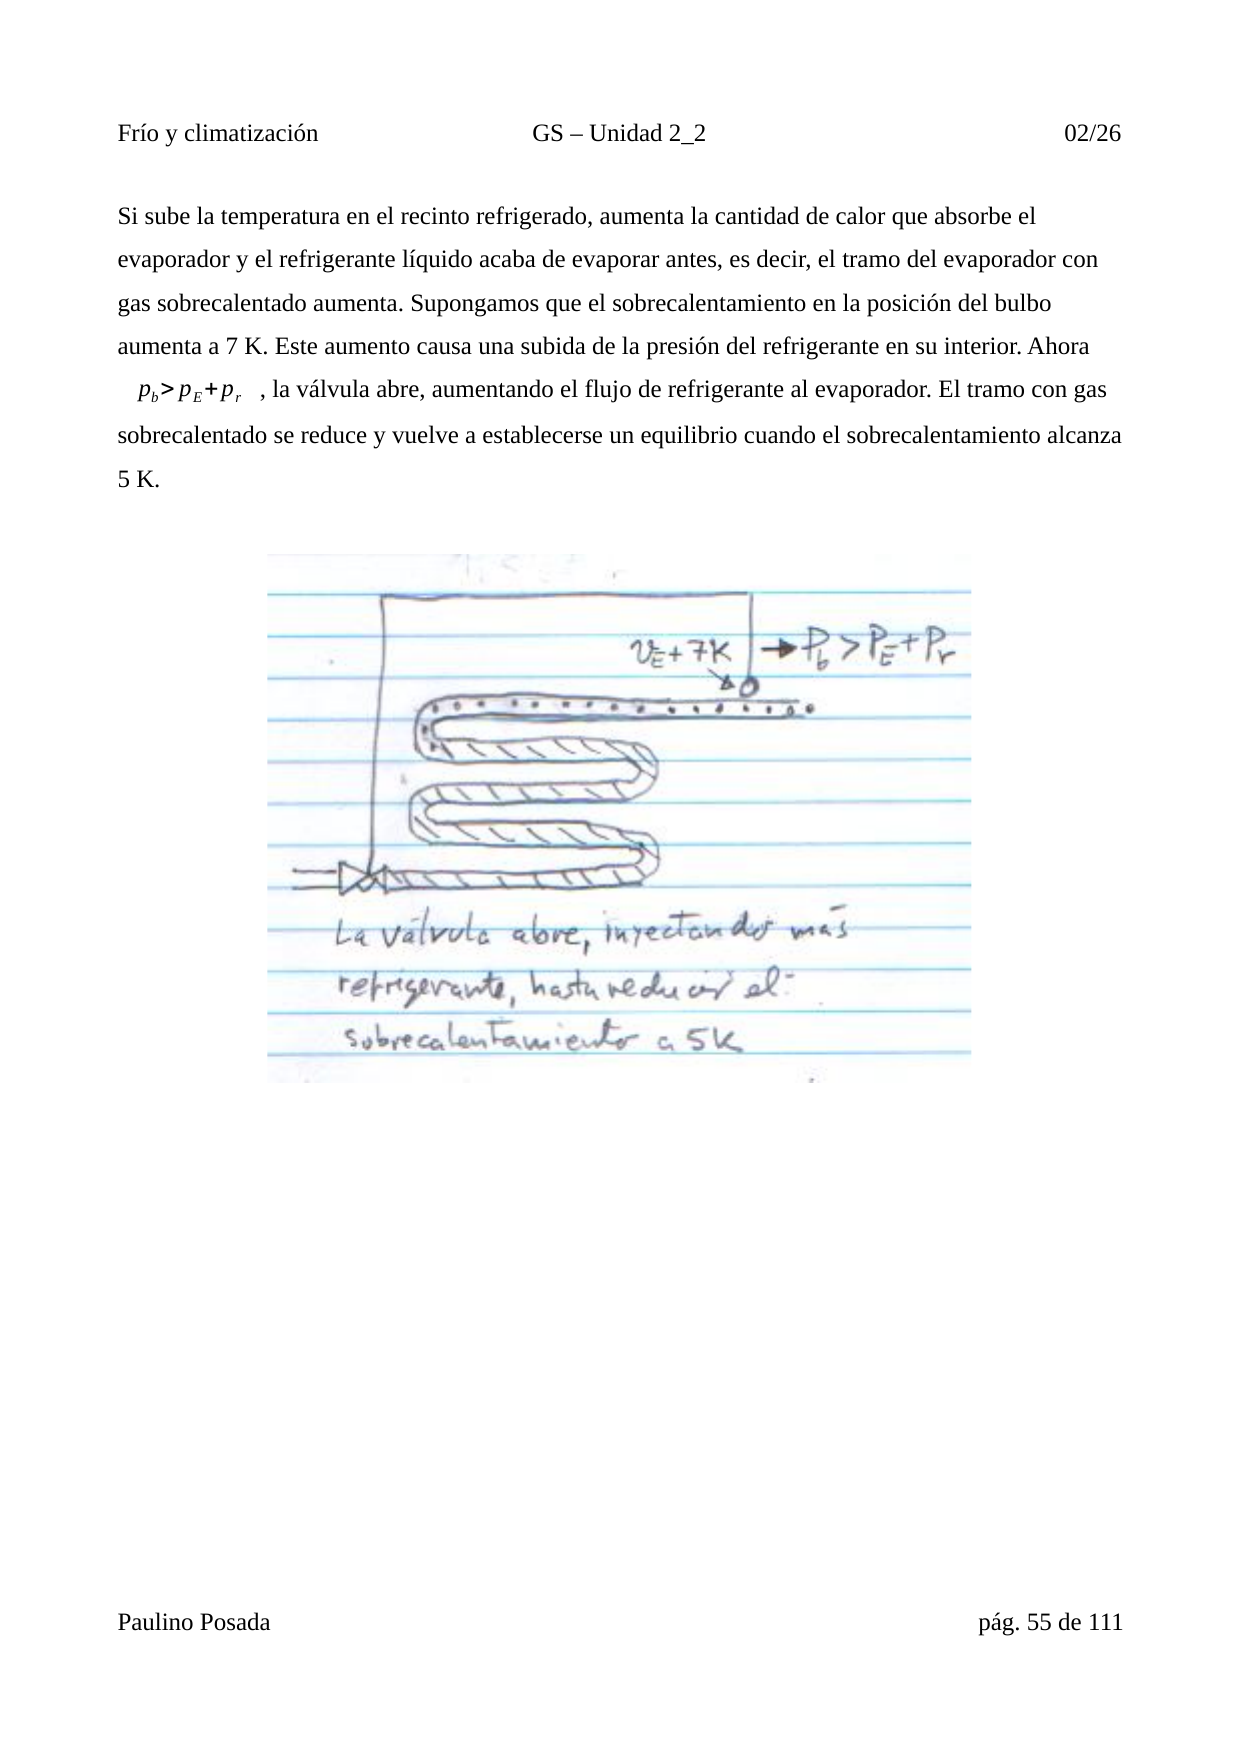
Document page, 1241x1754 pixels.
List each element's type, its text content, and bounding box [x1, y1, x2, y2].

picture [267, 554, 972, 1083]
text Si sube la temperatura en el recinto refrigerado, aumenta la cantidad de calor que absorbe el evaporador y el refrigerante líquido acaba de evaporar antes, es decir, el tramo del evaporador con gas sobrecalentado aumenta. Supongamos que el sobrecalentamiento en la posición del bulbo aumenta a 7 K. Este aumento causa una subida de la presión del refrigerante en su interior. Ahora , la válvula abre, aumentando el flujo de refrigerante al evaporador. El tramo con gas sobrecalentado se reduce y vuelve a establecerse un equilibrio cuando el sobrecalentamiento alcanza 5 K. [117, 201, 1123, 492]
